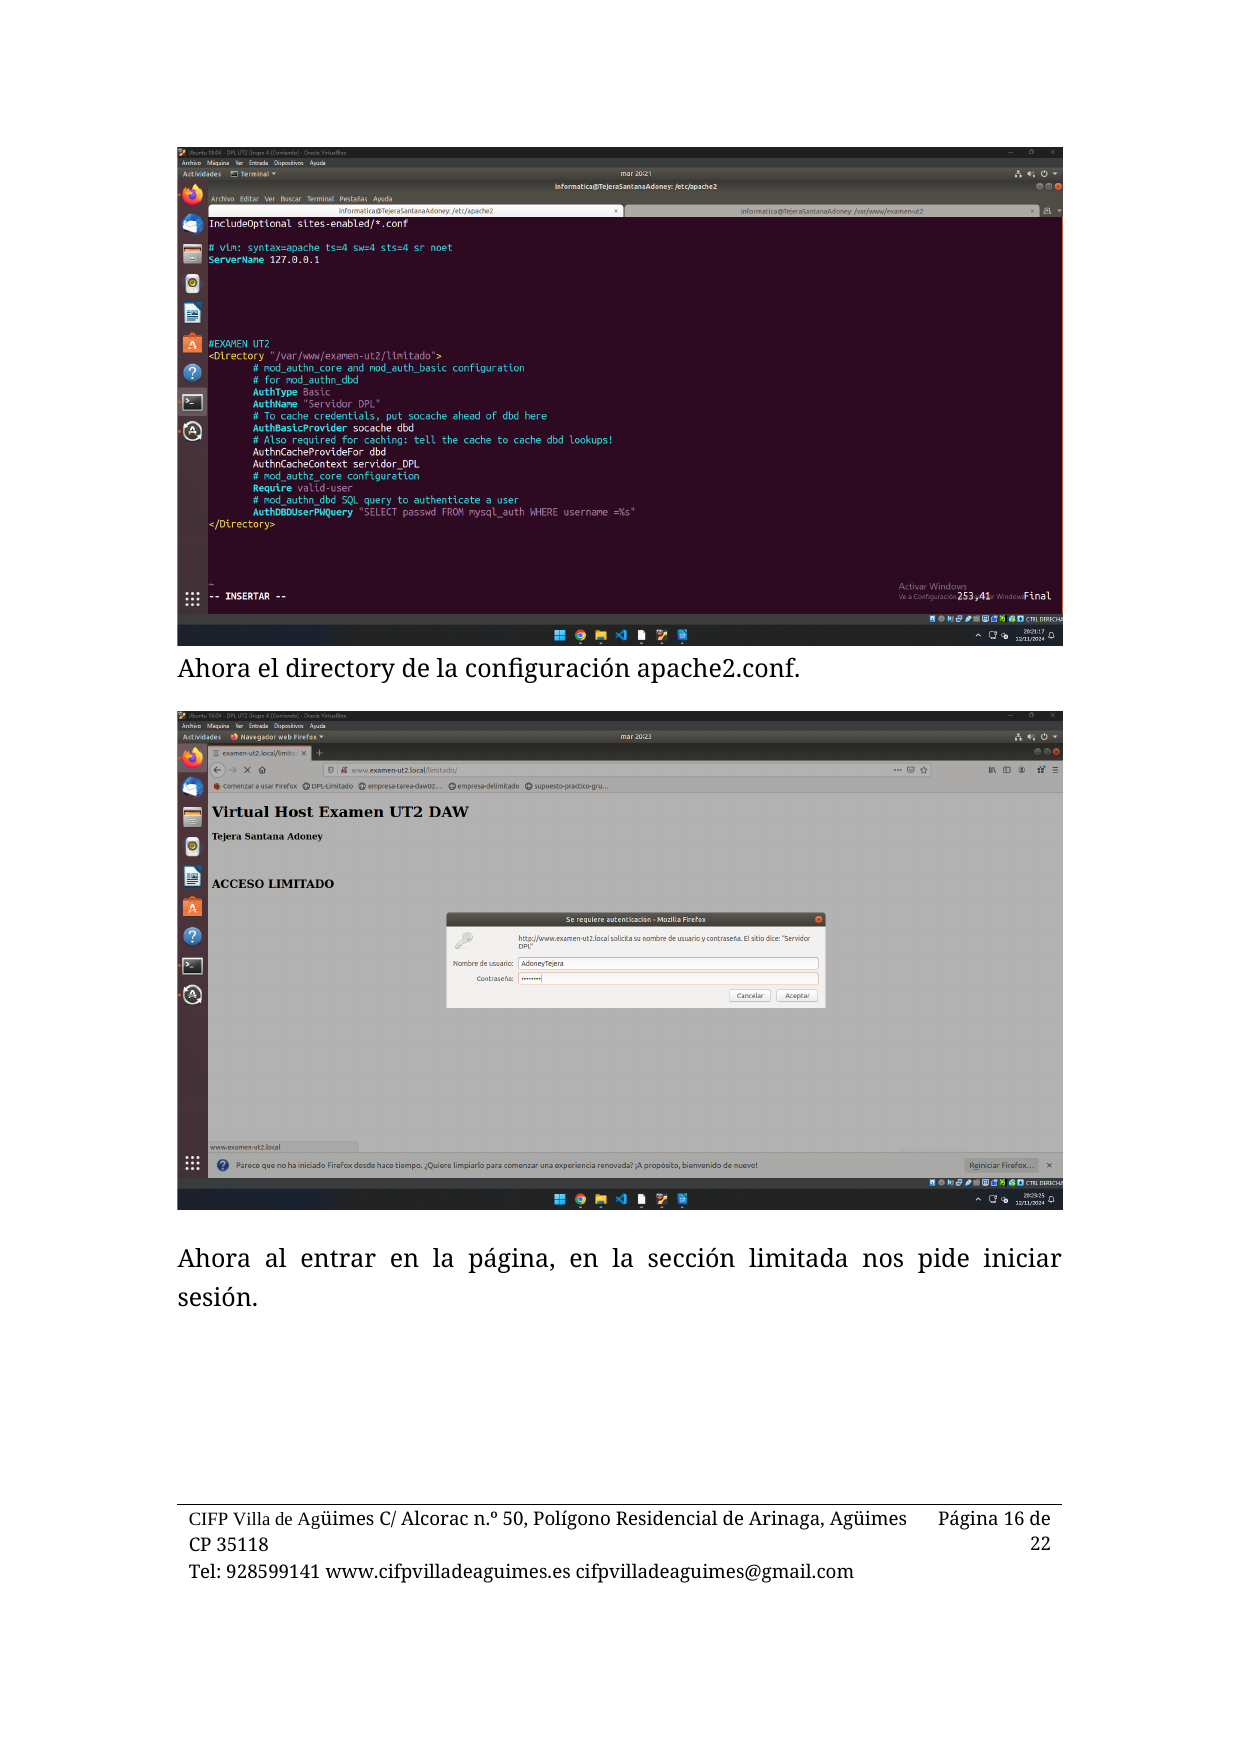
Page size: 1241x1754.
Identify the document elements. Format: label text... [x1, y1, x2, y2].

text Ahora al entrar en la página, en la sección limitada nos pide iniciar sesión. [177, 1210, 1063, 1313]
picture [177, 711, 1063, 1210]
text Ahora el directory de la configuración apache2.conf. [177, 646, 1063, 685]
picture [177, 147, 1063, 646]
